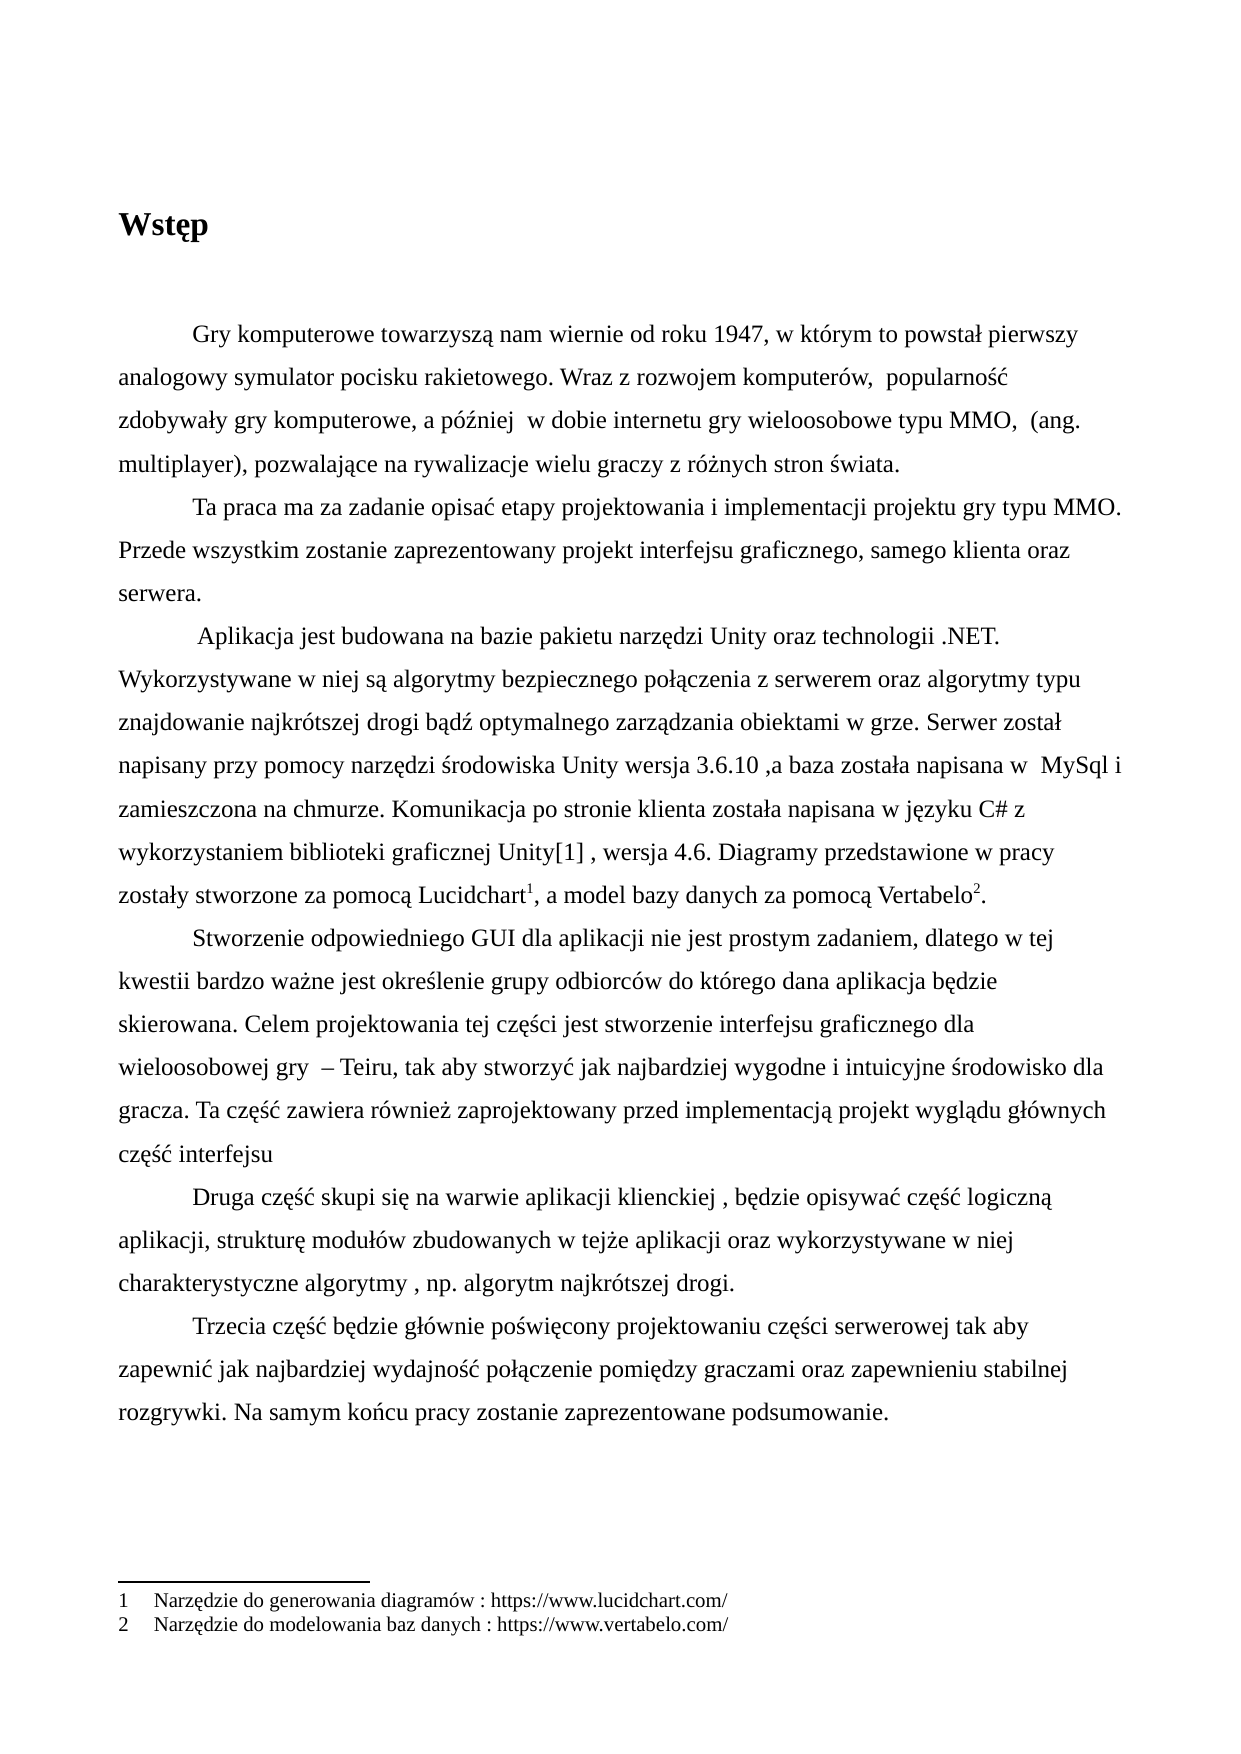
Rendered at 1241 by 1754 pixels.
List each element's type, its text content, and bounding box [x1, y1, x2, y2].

text Trzecia część będzie głównie poświęcony projektowaniu części serwerowej tak aby zapewnić jak najbardziej wydajność połączenie pomiędzy graczami oraz zapewnieniu stabilnej rozgrywki. Na samym końcu pracy zostanie zaprezentowane podsumowanie. [118, 1311, 1122, 1426]
text Druga część skupi się na warwie aplikacji klienckiej , będzie opisywać część logiczną aplikacji, strukturę modułów zbudowanych w tejże aplikacji oraz wykorzystywane w niej charakterystyczne algorytmy , np. algorytm najkrótszej drogi. [118, 1182, 1122, 1297]
text Gry komputerowe towarzyszą nam wiernie od roku 1947, w którym to powstał pierwszy analogowy symulator pocisku rakietowego. Wraz z rozwojem komputerów, popularność zdobywały gry komputerowe, a później w dobie internetu gry wieloosobowe typu MMO, (ang. multiplayer), pozwalające na rywalizacje wielu graczy z różnych stron świata. [118, 319, 1122, 477]
text Stworzenie odpowiedniego GUI dla aplikacji nie jest prostym zadaniem, dlatego w tej kwestii bardzo ważne jest określenie grupy odbiorców do którego dana aplikacja będzie skierowana. Celem projektowania tej części jest stworzenie interfejsu graficznego dla wieloosobowej gry – Teiru, tak aby stworzyć jak najbardziej wygodne i intuicyjne środowisko dla gracza. Ta część zawiera również zaprojektowany przed implementacją projekt wyglądu głównych część interfejsu [118, 923, 1122, 1167]
text Narzędzie do modelowania baz danych : https://www.vertabelo.com/ [118, 1612, 1122, 1636]
text Ta praca ma za zadanie opisać etapy projektowania i implementacji projektu gry typu MMO. Przede wszystkim zostanie zaprezentowany projekt interfejsu graficznego, samego klienta oraz serwera. [118, 492, 1122, 607]
text Wstęp [118, 204, 1122, 243]
text Narzędzie do generowania diagramów : https://www.lucidchart.com/ [118, 1588, 1122, 1612]
text Aplikacja jest budowana na bazie pakietu narzędzi Unity oraz technologii .NET. Wykorzystywane w niej są algorytmy bezpiecznego połączenia z serwerem oraz algorytmy typu znajdowanie najkrótszej drogi bądź optymalnego zarządzania obiektami w grze. Serwer został napisany przy pomocy narzędzi środowiska Unity wersja 3.6.10 ,a baza została napisana w MySql i zamieszczona na chmurze. Komunikacja po stronie klienta została napisana w języku C# z wykorzystaniem biblioteki graficznej Unity[1] , wersja 4.6. Diagramy przedstawione w pracy zostały stworzone za pomocą Lucidchart, a model bazy danych za pomocą Vertabelo. [118, 621, 1122, 909]
